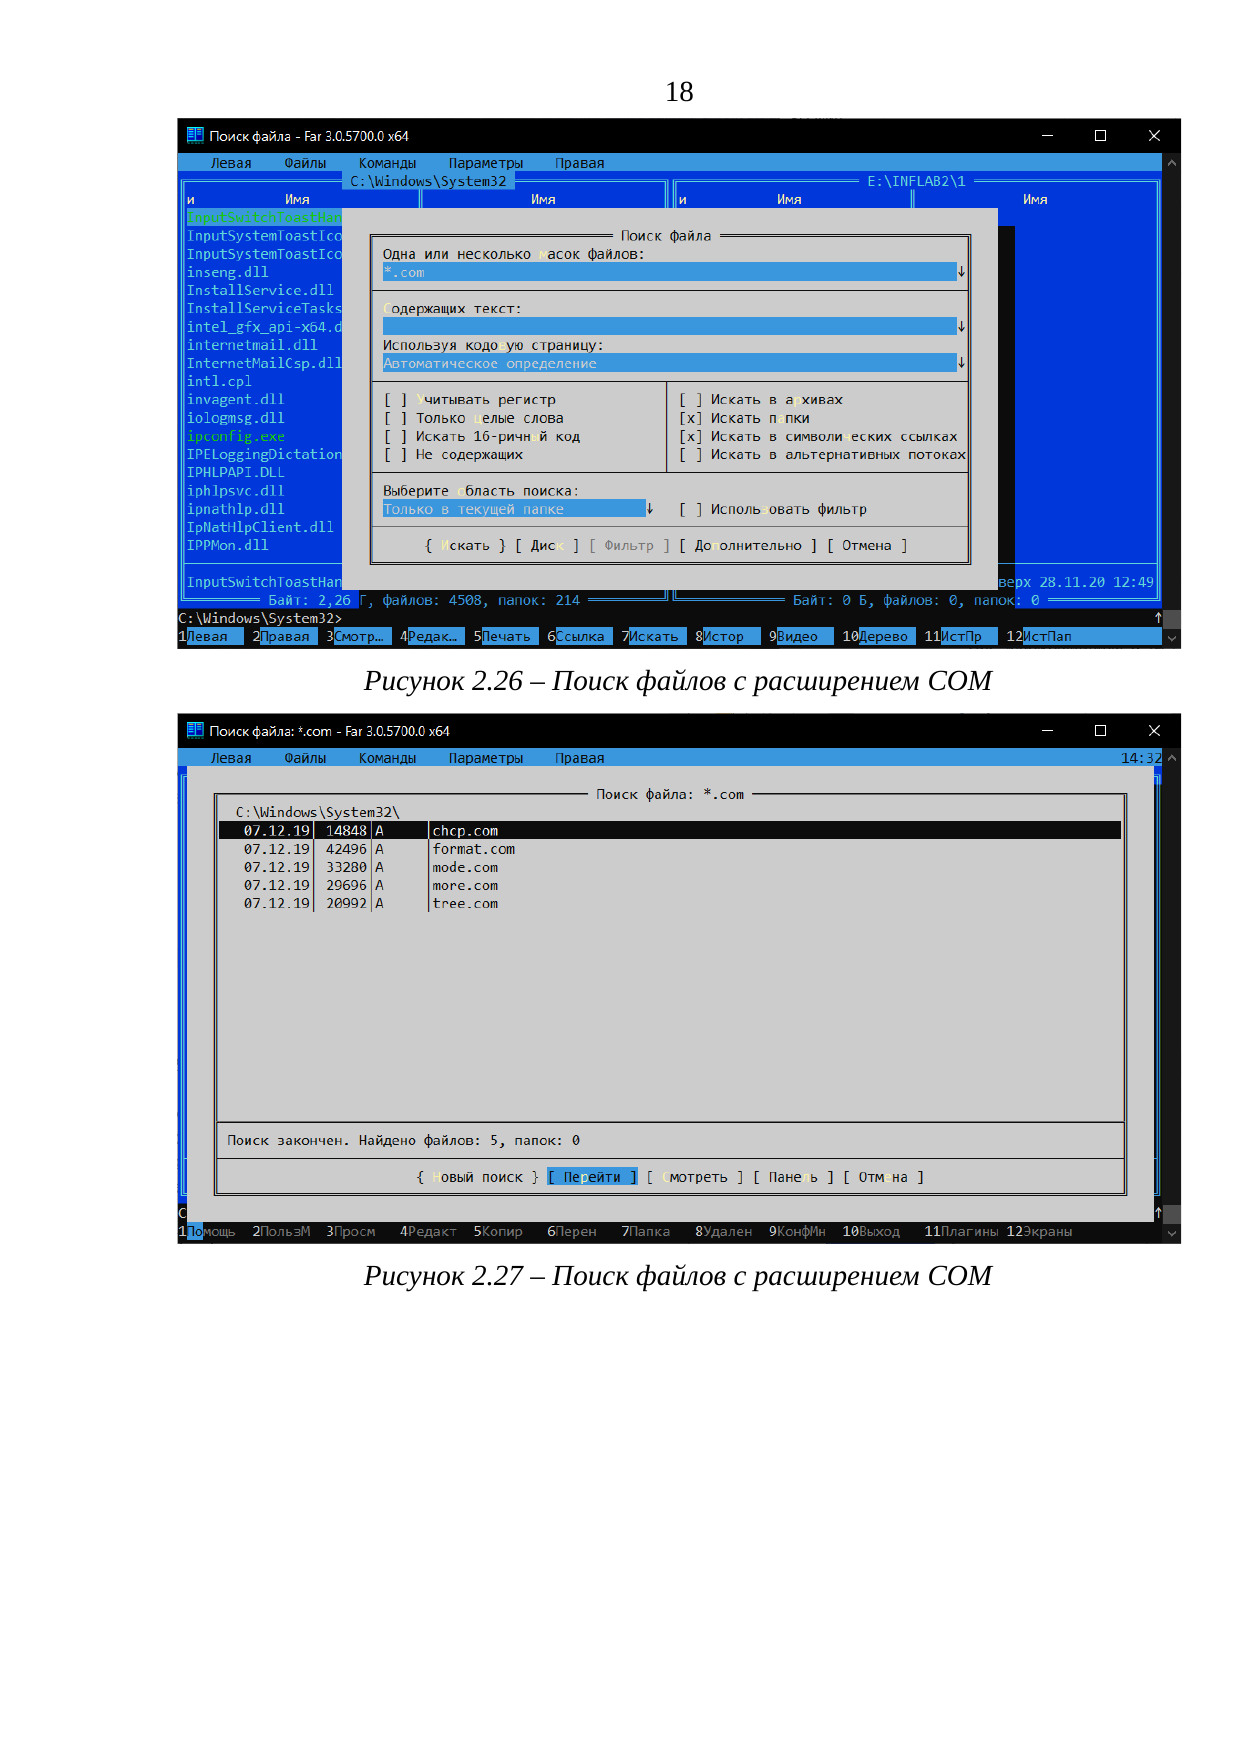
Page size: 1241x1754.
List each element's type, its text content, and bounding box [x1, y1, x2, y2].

text Рисунок 2.26 – Поиск файлов с расширением COM [177, 663, 1181, 697]
text Рисунок 2.27 – Поиск файлов с расширением COM [177, 1258, 1181, 1292]
